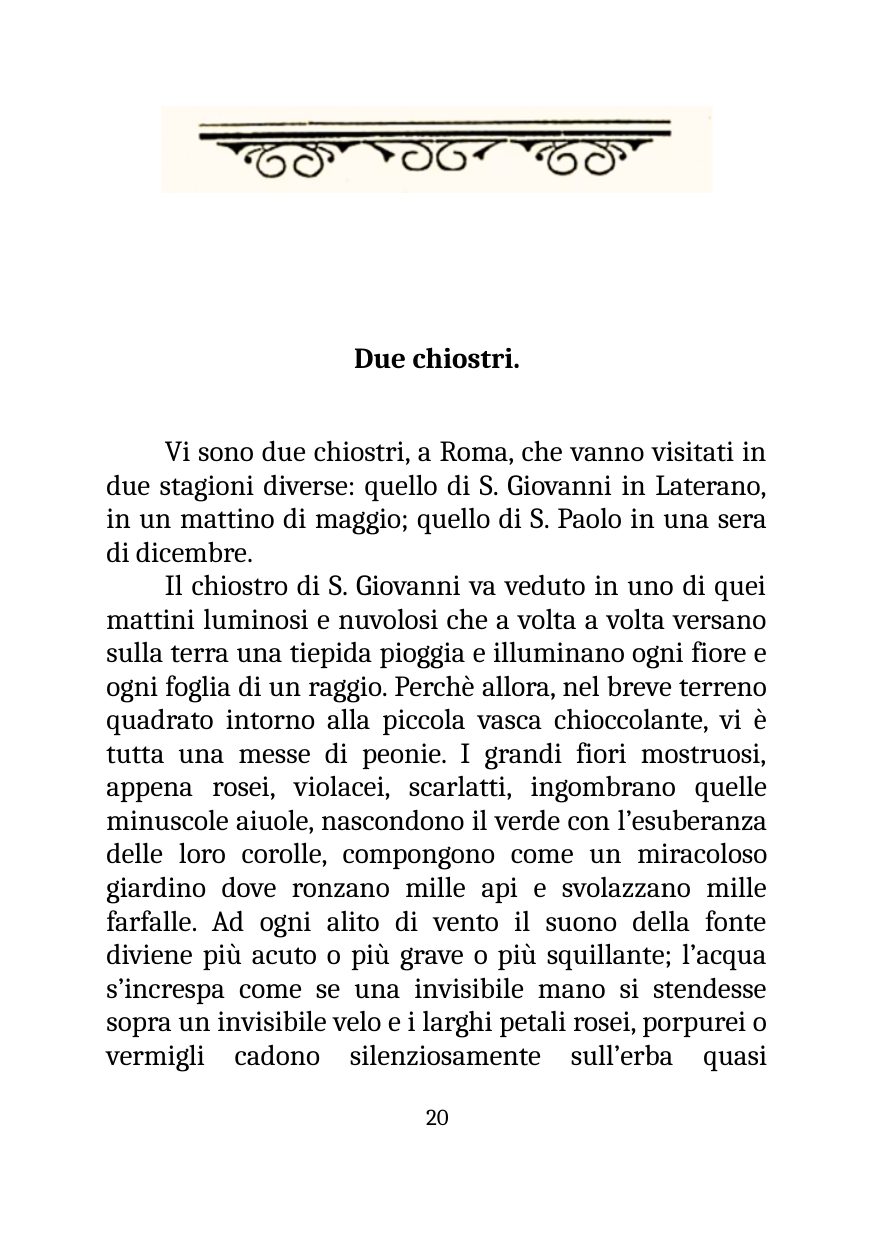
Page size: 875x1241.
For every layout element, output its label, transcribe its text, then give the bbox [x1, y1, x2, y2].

text Il chiostro di S. Giovanni va veduto in uno di quei mattini luminosi e nuvolosi che a volta a volta versano sulla terra una tiepida pioggia e illuminano ogni fiore e ogni foglia di un raggio. Perchè allora, nel breve terreno quadrato intorno alla piccola vasca chioccolante, vi è tutta una messe di peonie. I grandi fiori mostruosi, appena rosei, violacei, scarlatti, ingombrano quelle minuscole aiuole, nascondono il verde con l’esuberanza delle loro corolle, compongono come un miracoloso giardino dove ronzano mille api e svolazzano mille farfalle. Ad ogni alito di vento il suono della fonte diviene più acuto o più grave o più squillante; l’acqua s’increspa come se una invisibile mano si stendesse sopra un invisibile velo e i larghi petali rosei, porpurei o vermigli cadono silenziosamente sull’erba quasi [106, 569, 768, 1072]
picture [161, 106, 713, 193]
text Vi sono due chiostri, a Roma, che vanno visitati in due stagioni diverse: quello di S. Giovanni in Laterano, in un mattino di maggio; quello di S. Paolo in una sera di dicembre. [106, 435, 768, 569]
subtitle Due chiostri. [106, 342, 768, 376]
